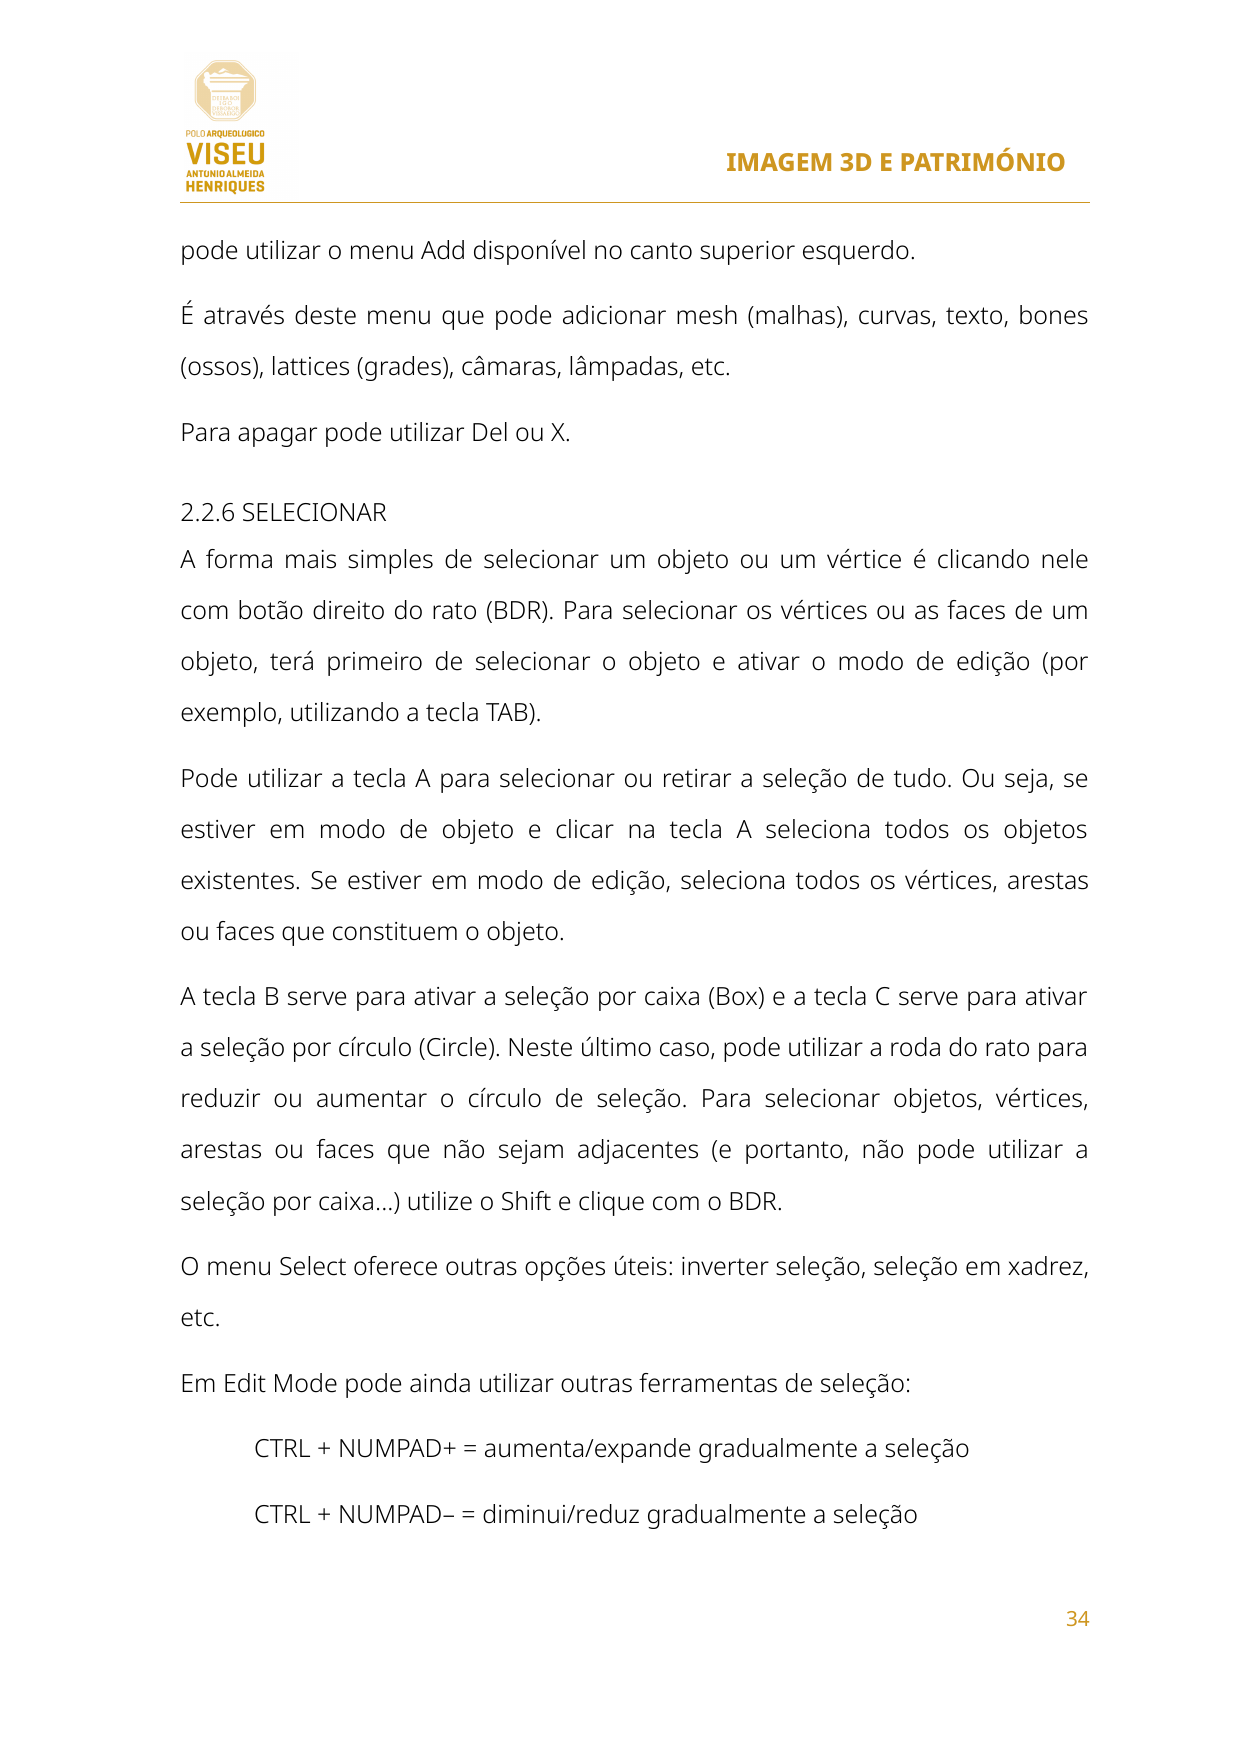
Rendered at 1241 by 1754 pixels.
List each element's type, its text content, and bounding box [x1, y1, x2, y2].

text O menu Select oferece outras opções úteis: inverter seleção, seleção em xadrez, etc. [180, 1249, 1090, 1334]
picture [183, 52, 299, 201]
text A forma mais simples de selecionar um objeto ou um vértice é clicando nele com botão direito do rato (BDR). Para selecionar os vértices ou as faces de um objeto, terá primeiro de selecionar o objeto e ativar o modo de edição (por exemplo, utilizando a tecla TAB). [180, 541, 1090, 729]
text Para apagar pode utilizar Del ou X. [180, 415, 1090, 449]
subtitle 2.2.6 Selecionar [180, 495, 1090, 529]
text A tecla B serve para ativar a seleção por caixa (Box) e a tecla C serve para ativar a seleção por círculo (Circle). Neste último caso, pode utilizar a roda do rato para reduzir ou aumentar o círculo de seleção. Para selecionar objetos, vértices, arestas ou faces que não sejam adjacentes (e portanto, não pode utilizar a seleção por caixa...) utilize o Shift e clique com o BDR. [180, 979, 1090, 1217]
text CTRL + NUMPAD+ = aumenta/expande gradualmente a seleção [180, 1431, 1090, 1465]
text CTRL + NUMPAD– = diminui/reduz gradualmente a seleção [180, 1497, 1090, 1531]
text Pode utilizar a tecla A para selecionar ou retirar a seleção de tudo. Ou seja, se estiver em modo de objeto e clicar na tecla A seleciona todos os objetos existentes. Se estiver em modo de edição, seleciona todos os vértices, arestas ou faces que constituem o objeto. [180, 760, 1090, 947]
text pode utilizar o menu Add disponível no canto superior esquerdo. [180, 232, 1090, 266]
text É através deste menu que pode adicionar mesh (malhas), curvas, texto, bones (ossos), lattices (grades), câmaras, lâmpadas, etc. [180, 298, 1090, 383]
text Em Edit Mode pode ainda utilizar outras ferramentas de seleção: [180, 1365, 1090, 1399]
